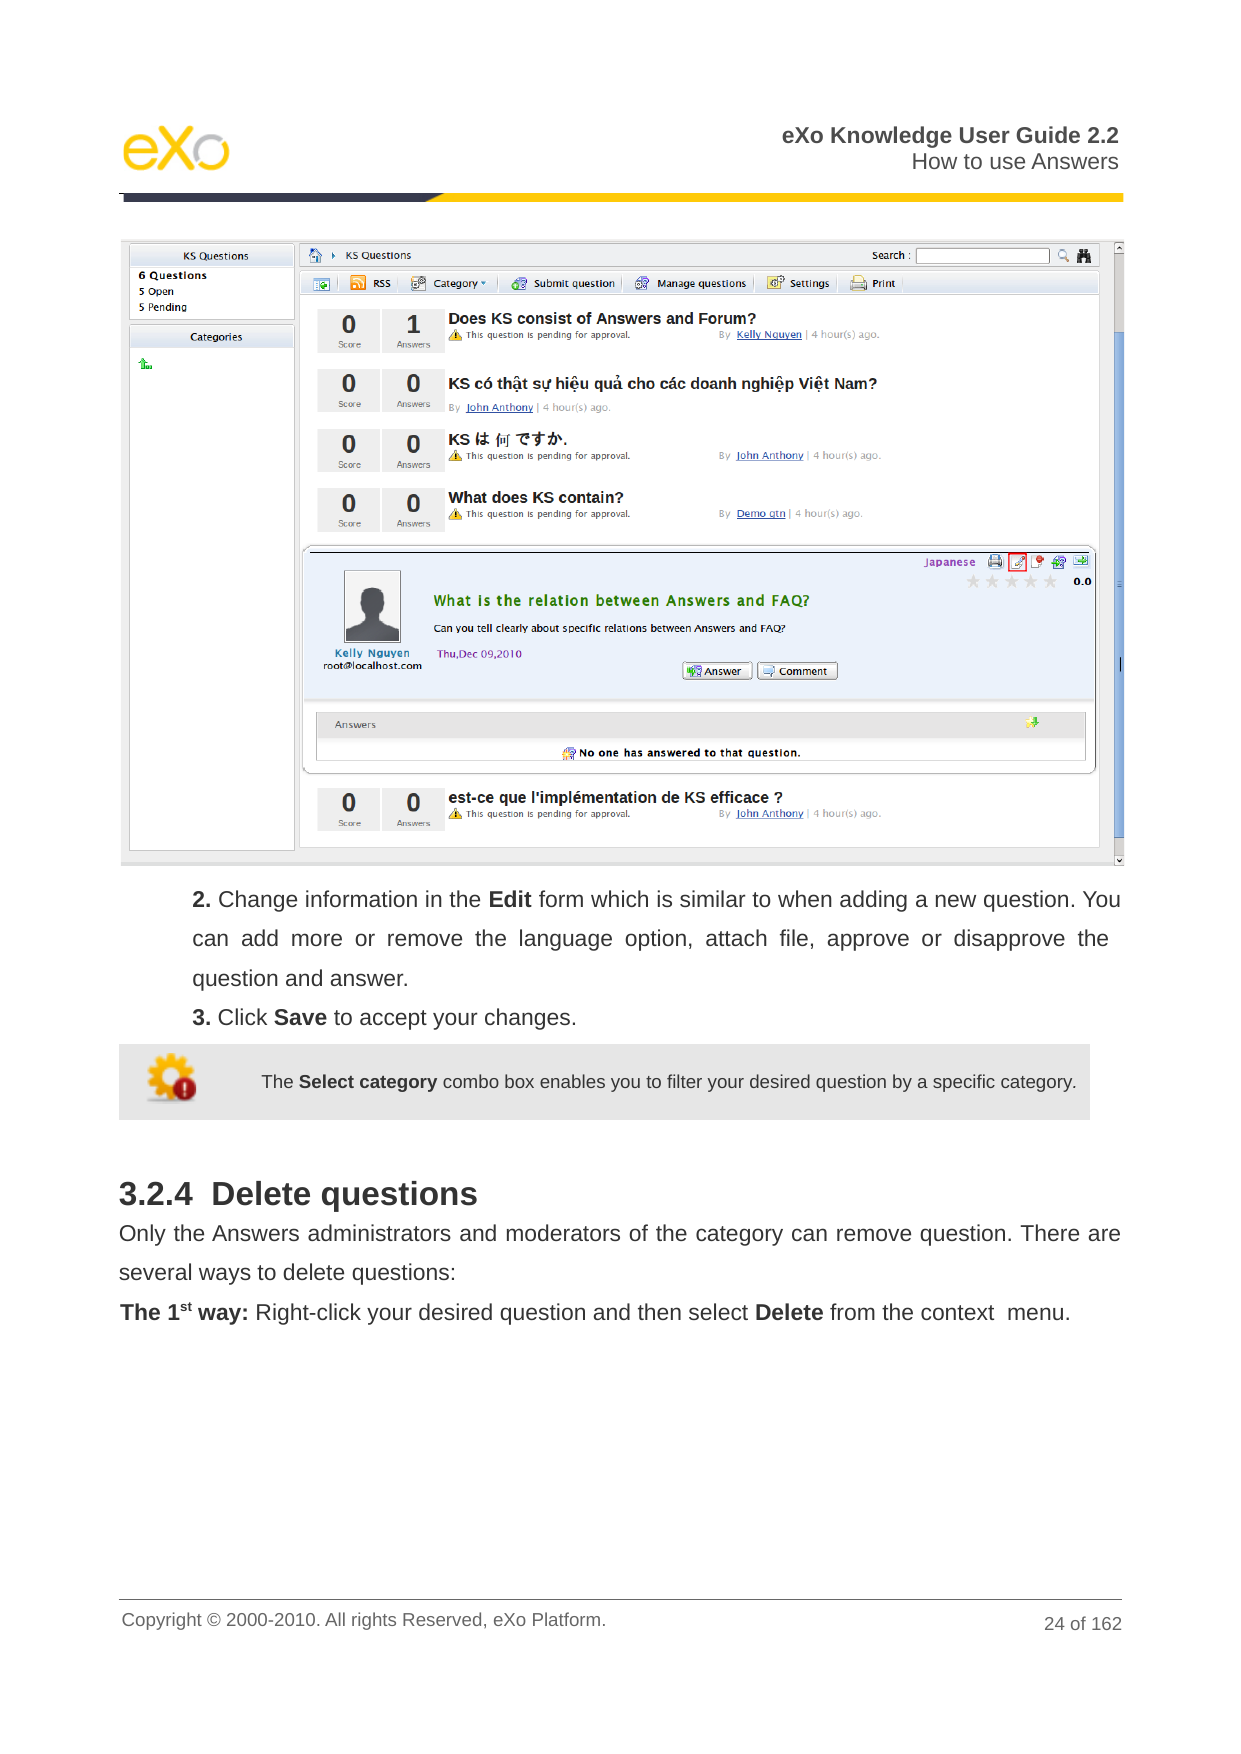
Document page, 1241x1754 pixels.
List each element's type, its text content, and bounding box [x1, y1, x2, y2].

table_header [119, 1044, 217, 1120]
picture [123, 193, 1124, 202]
text 3. Click Save to accept your changes. [118, 1004, 1122, 1031]
table_header The Select category combo box enables you to filter your desired question by a specific category. [217, 1044, 1090, 1120]
picture [146, 1053, 197, 1104]
list The 1st way: Right-click your desired question and then select Delete from the context menu. [82, 1298, 1122, 1325]
subtitle Delete questions [118, 1174, 1122, 1212]
text Only the Answers administrators and moderators of the category can remove question. There are several ways to delete questions: [118, 1219, 1122, 1285]
picture [123, 125, 230, 171]
picture [120, 238, 1125, 866]
text 2. Change information in the Edit form which is similar to when adding a new question. You can add more or remove the language option, attach file, approve or disapprove the question and answer. [118, 223, 1122, 991]
